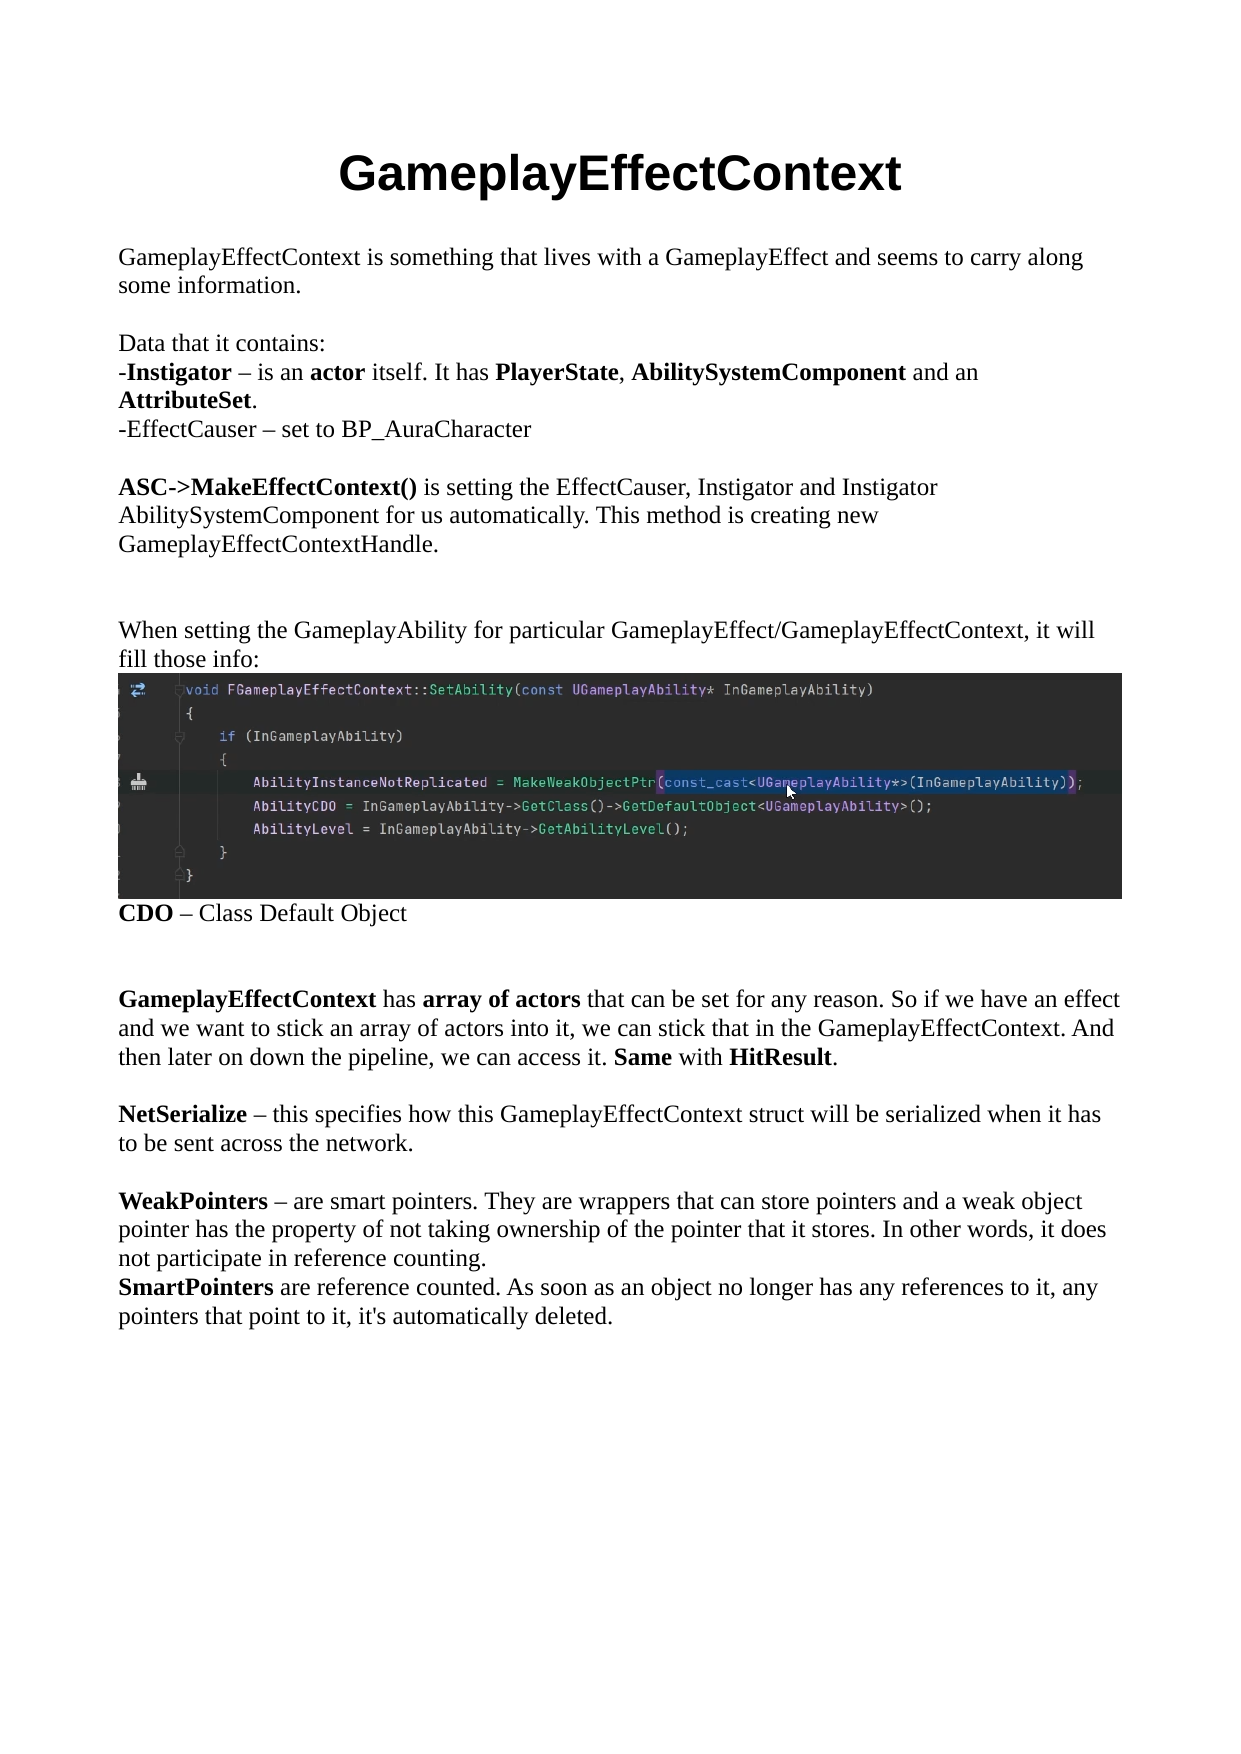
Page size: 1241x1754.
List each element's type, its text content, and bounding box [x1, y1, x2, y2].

text CDO – Class Default Object [118, 899, 1122, 927]
picture [118, 673, 1122, 899]
text WeakPointers – are smart pointers. They are wrappers that can store pointers and a weak object pointer has the property of not taking ownership of the pointer that it stores. In other words, it does not participate in reference counting. [118, 1186, 1122, 1272]
text GameplayEffectContext has array of actors that can be set for any reason. So if we have an effect and we want to stick an array of actors into it, we can stick that in the GameplayEffectContext. And then later on down the pipeline, we can access it. Same with HitResult. [118, 984, 1122, 1071]
text ASC->MakeEffectContext() is setting the EffectCauser, Instigator and Instigator AbilitySystemComponent for us automatically. This method is creating new GameplayEffectContextHandle. [118, 472, 1122, 558]
text -EffectCauser – set to BP_AuraCharacter [118, 414, 1122, 443]
text When setting the GameplayAbility for particular GameplayEffect/GameplayEffectContext, it will fill those info: [118, 616, 1122, 673]
text SmartPointers are reference counted. As soon as an object no longer has any references to it, any pointers that point to it, it's automatically deleted. [118, 1272, 1122, 1329]
text GameplayEffectContext is something that lives with a GameplayEffect and seems to carry along some information. [118, 242, 1122, 299]
text NetSerialize – this specifies how this GameplayEffectContext struct will be serialized when it has to be sent across the network. [118, 1099, 1122, 1157]
text Data that it contains: -Instigator – is an actor itself. It has PlayerState, AbilitySystemComponent and an AttributeSet. [118, 328, 1122, 414]
subtitle GameplayEffectContext [118, 143, 1122, 201]
